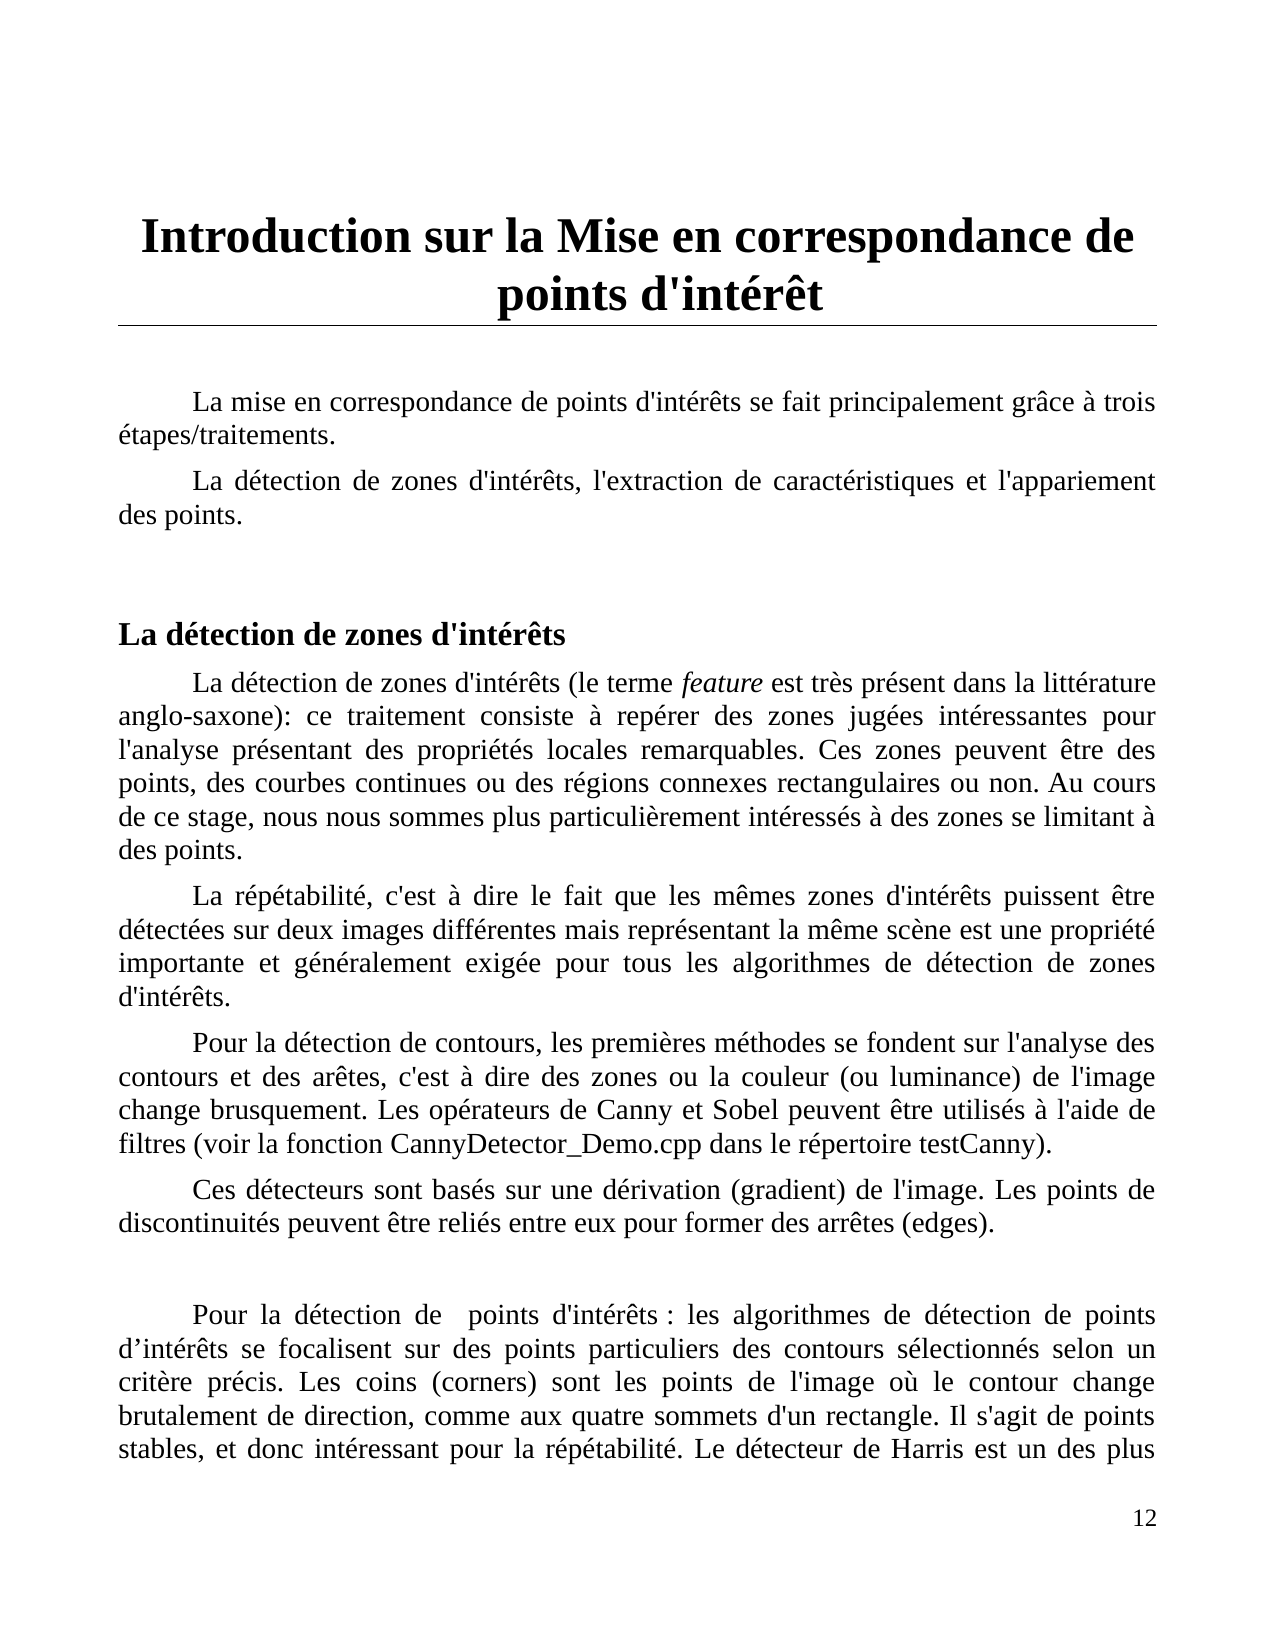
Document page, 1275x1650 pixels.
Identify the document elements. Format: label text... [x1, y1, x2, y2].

text Pour la détection de points d'intérêts : les algorithmes de détection de points d’intérêts se focalisent sur des points particuliers des contours sélectionnés selon un critère précis. Les coins (corners) sont les points de l'image où le contour change brutalement de direction, comme aux quatre sommets d'un rectangle. Il s'agit de points stables, et donc intéressant pour la répétabilité. Le détecteur de Harris est un des plus [118, 1297, 1157, 1465]
subtitle La détection de zones d'intérêts [118, 614, 1157, 652]
text La mise en correspondance de points d'intérêts se fait principalement grâce à trois étapes/traitements. [118, 384, 1157, 451]
text La détection de zones d'intérêts (le terme feature est très présent dans la littérature anglo-saxone): ce traitement consiste à repérer des zones jugées intéressantes pour l'analyse présentant des propriétés locales remarquables. Ces zones peuvent être des points, des courbes continues ou des régions connexes rectangulaires ou non. Au cours de ce stage, nous nous sommes plus particulièrement intéressés à des zones se limitant à des points. [118, 665, 1157, 866]
text Pour la détection de contours, les premières méthodes se fondent sur l'analyse des contours et des arêtes, c'est à dire des zones ou la couleur (ou luminance) de l'image change brusquement. Les opérateurs de Canny et Sobel peuvent être utilisés à l'aide de filtres (voir la fonction CannyDetector_Demo.cpp dans le répertoire testCanny). [118, 1025, 1157, 1159]
text La détection de zones d'intérêts, l'extraction de caractéristiques et l'appariement des points. [118, 463, 1157, 530]
subtitle Introduction sur la Mise en correspondance de points d'intérêt [118, 201, 1157, 325]
text Ces détecteurs sont basés sur une dérivation (gradient) de l'image. Les points de discontinuités peuvent être reliés entre eux pour former des arrêtes (edges). [118, 1172, 1157, 1239]
text La répétabilité, c'est à dire le fait que les mêmes zones d'intérêts puissent être détectées sur deux images différentes mais représentant la même scène est une propriété importante et généralement exigée pour tous les algorithmes de détection de zones d'intérêts. [118, 878, 1157, 1013]
